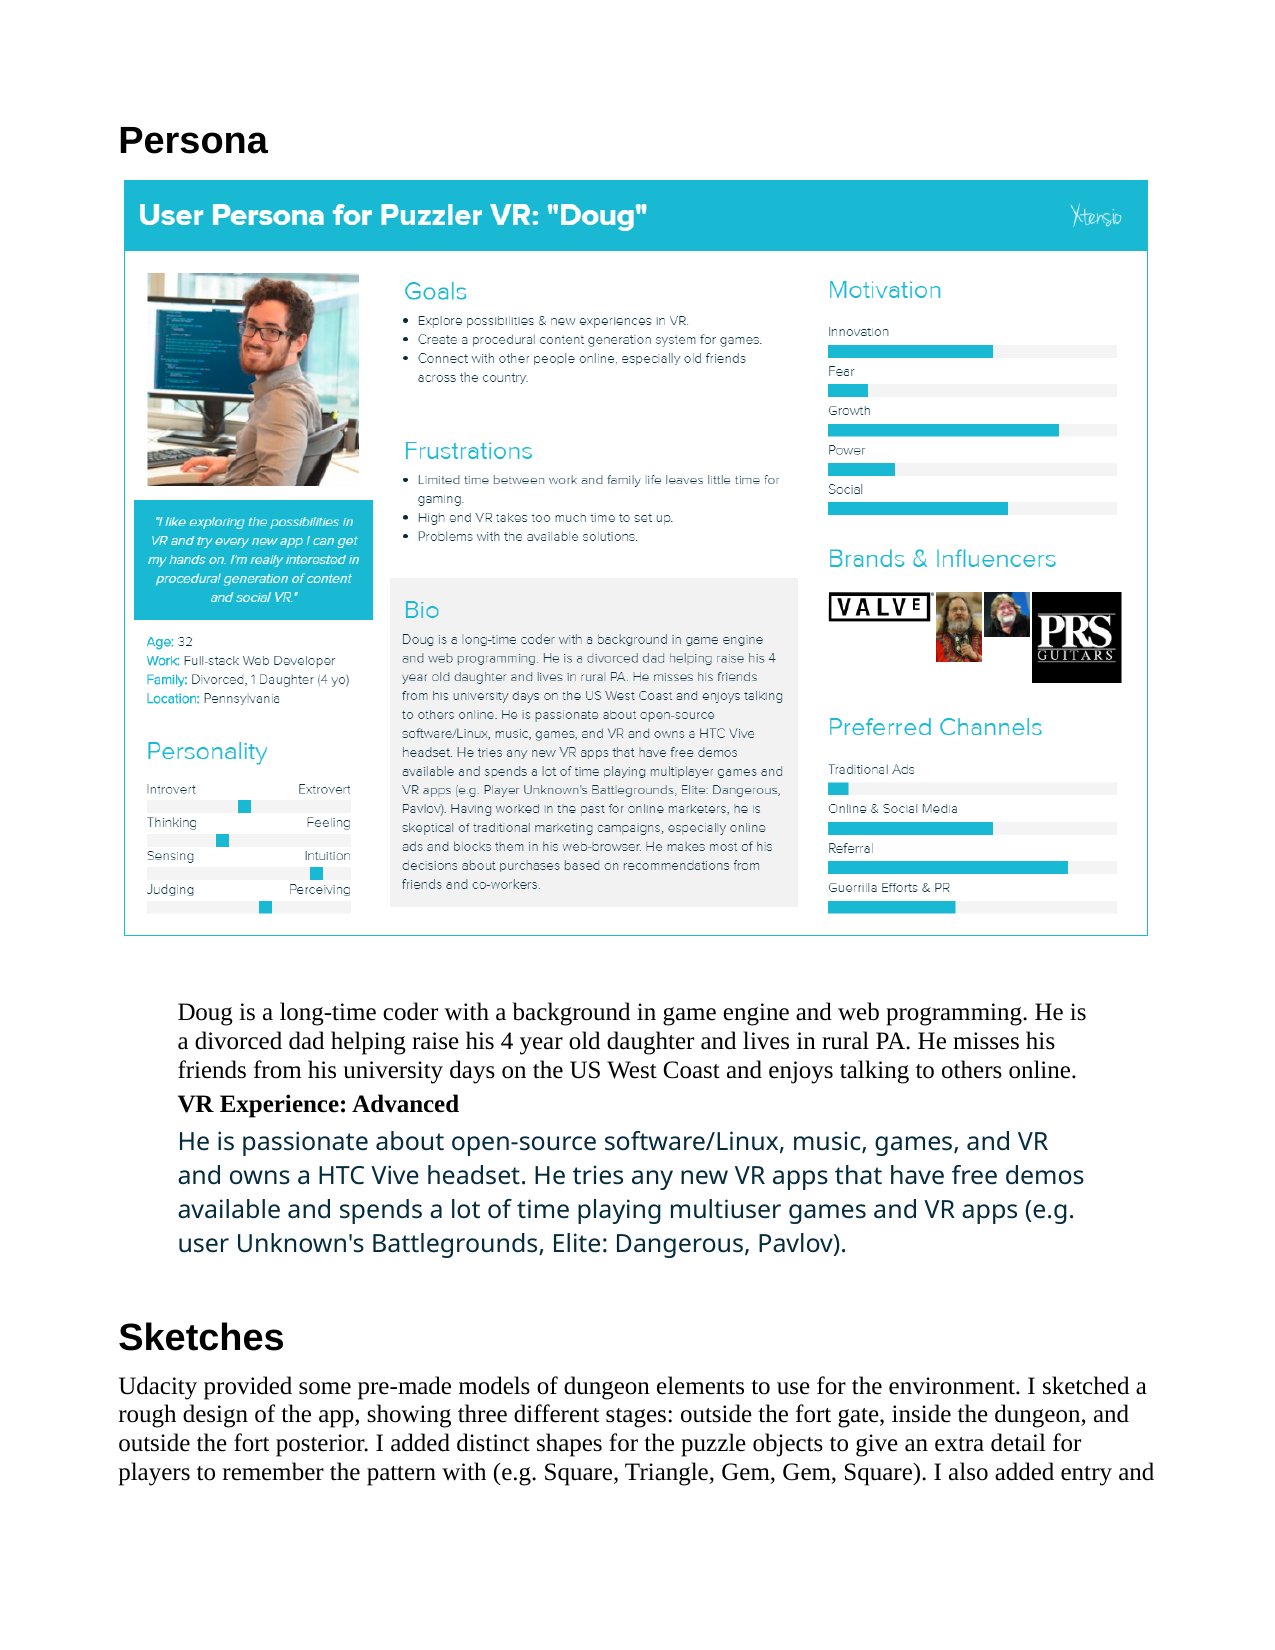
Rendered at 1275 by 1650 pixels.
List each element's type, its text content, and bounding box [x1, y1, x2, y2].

text He is passionate about open-source software/Linux, music, games, and VR and owns a HTC Vive headset. He tries any new VR apps that have free demos available and spends a lot of time playing multiuser games and VR apps (e.g. user Unknown's Battlegrounds, Elite: Dangerous, Pavlov). [177, 1124, 1098, 1260]
text Doug is a long-time coder with a background in game engine and web programming. He is a divorced dad helping raise his 4 year old daughter and lives in rural PA. He misses his friends from his university days on the US West Coast and enjoys talking to others online. [177, 997, 1098, 1084]
text VR Experience: Advanced [177, 1089, 1098, 1118]
picture [118, 174, 1157, 943]
subtitle Persona [118, 118, 1157, 162]
text Udacity provided some pre-made models of dungeon elements to use for the environment. I sketched a rough design of the app, showing three different stages: outside the fort gate, inside the dungeon, and outside the fort posterior. I added distinct shapes for the puzzle objects to give an extra detail for players to remember the pattern with (e.g. Square, Triangle, Gem, Gem, Square). I also added entry and [118, 1371, 1157, 1486]
subtitle Sketches [118, 1314, 1157, 1358]
